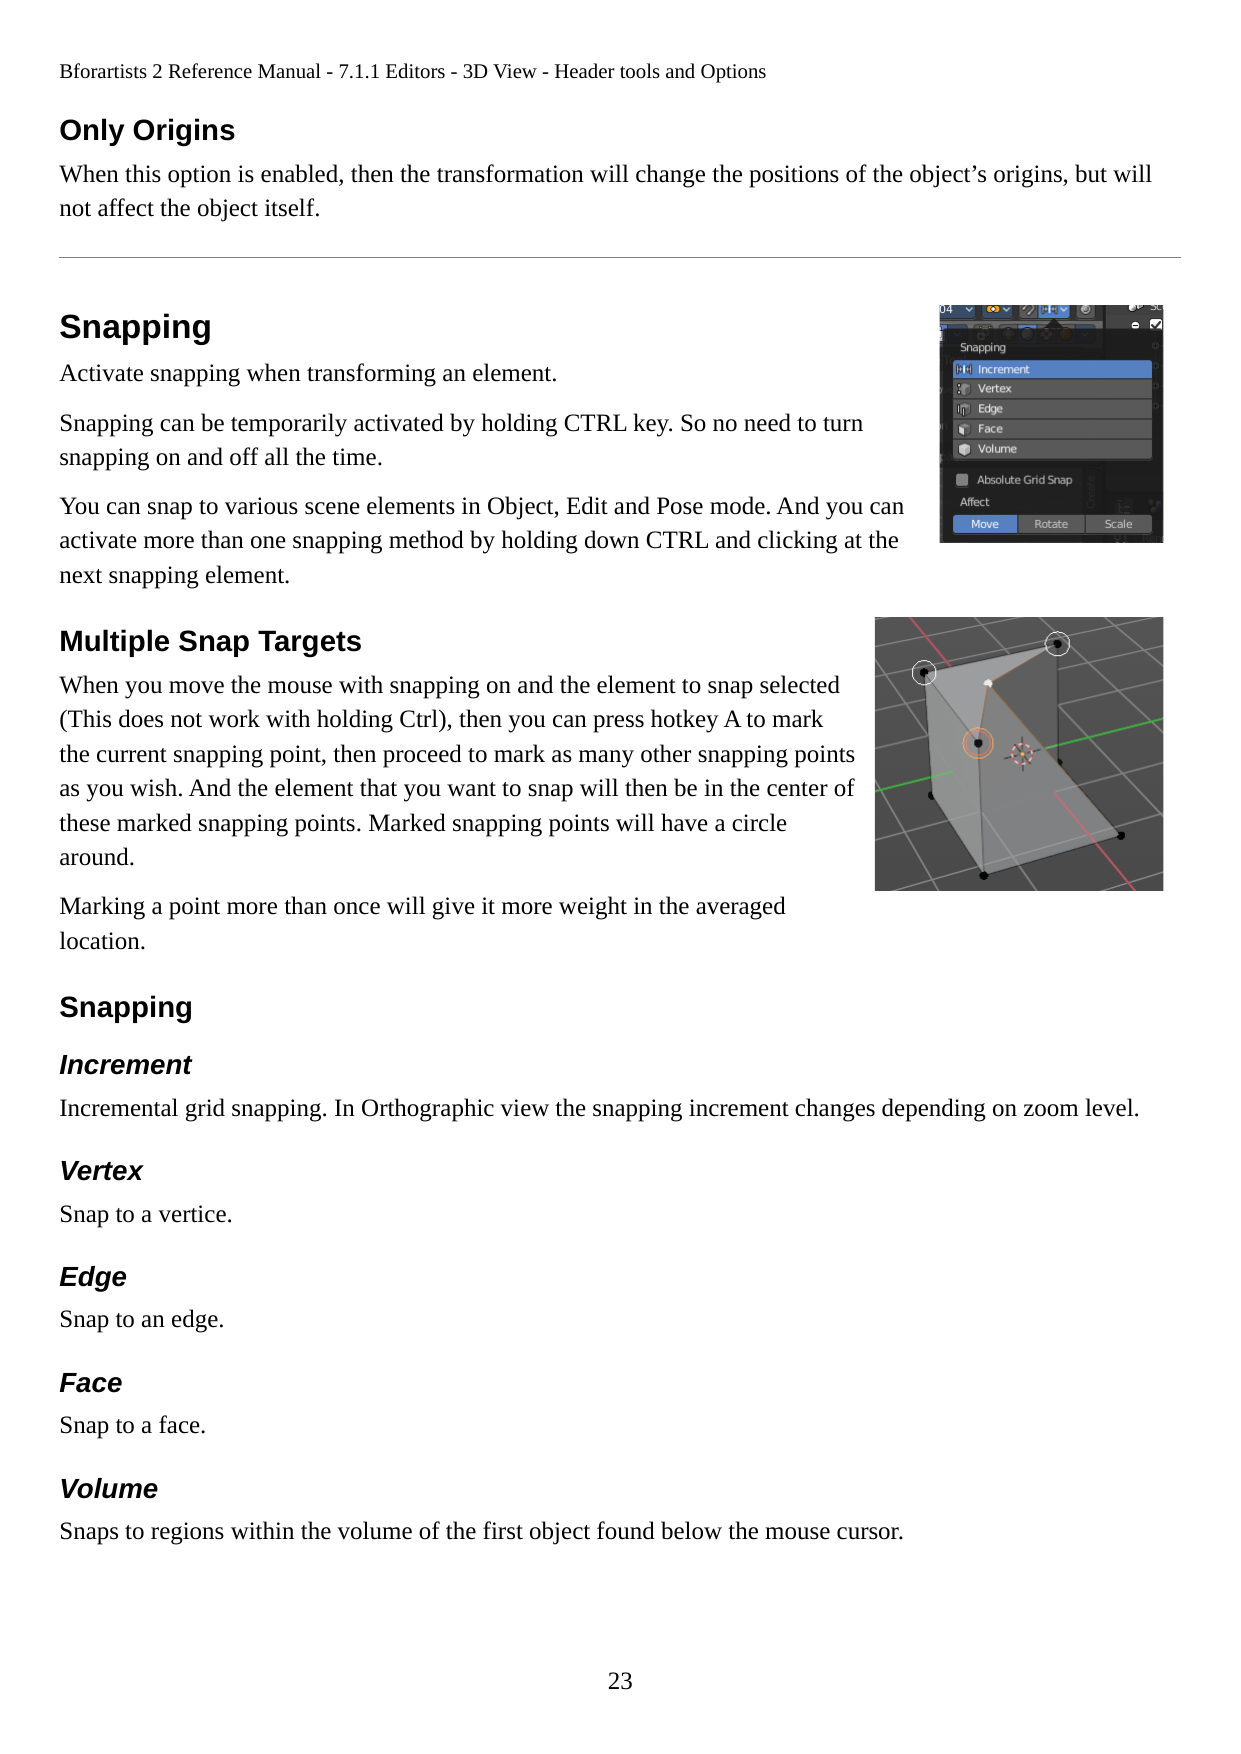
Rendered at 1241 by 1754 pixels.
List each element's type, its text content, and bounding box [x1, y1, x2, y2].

subtitle Increment [59, 1048, 1181, 1080]
text When you move the mouse with snapping on and the element to snap selected (This does not work with holding Ctrl), then you can press hotkey A to mark the current snapping point, then proceed to mark as many other snapping points as you wish. And the element that you want to snap will then be in the center of these marked snapping points. Marked snapping points will have a circle around. [59, 670, 874, 871]
subtitle Multiple Snap Targets [59, 624, 874, 657]
subtitle Vertex [59, 1154, 1181, 1186]
text Snap to a face. [59, 1411, 1181, 1439]
text Snapping can be temporarily activated by holding CTRL key. So no need to turn snapping on and off all the time. [59, 408, 939, 471]
subtitle [1164, 624, 1181, 657]
text Snaps to regions within the volume of the first object found below the mouse cursor. [59, 1516, 1181, 1545]
subtitle Snapping [59, 989, 1181, 1023]
picture [874, 617, 1164, 891]
text You can snap to various scene elements in Object, Edit and Pose mode. And you can activate more than one snapping method by holding down CTRL and clicking at the next snapping element. [59, 491, 1181, 589]
text When this option is enabled, then the transformation will change the positions of the object’s origins, but will not affect the object itself. [59, 159, 1181, 222]
subtitle Edge [59, 1260, 1181, 1292]
subtitle [1164, 307, 1181, 346]
picture [939, 305, 1164, 543]
text Snap to a vertice. [59, 1199, 1181, 1227]
text Marking a point more than once will give it more weight in the averaged location. [59, 891, 1181, 955]
subtitle Volume [59, 1472, 1181, 1504]
subtitle Only Origins [59, 113, 1181, 146]
text Snap to an edge. [59, 1304, 1181, 1333]
subtitle Face [59, 1366, 1181, 1398]
text Activate snapping when transforming an element. [59, 358, 939, 387]
subtitle Snapping [59, 307, 939, 346]
text Incremental grid snapping. In Orthographic view the snapping increment changes depending on zoom level. [59, 1093, 1181, 1121]
